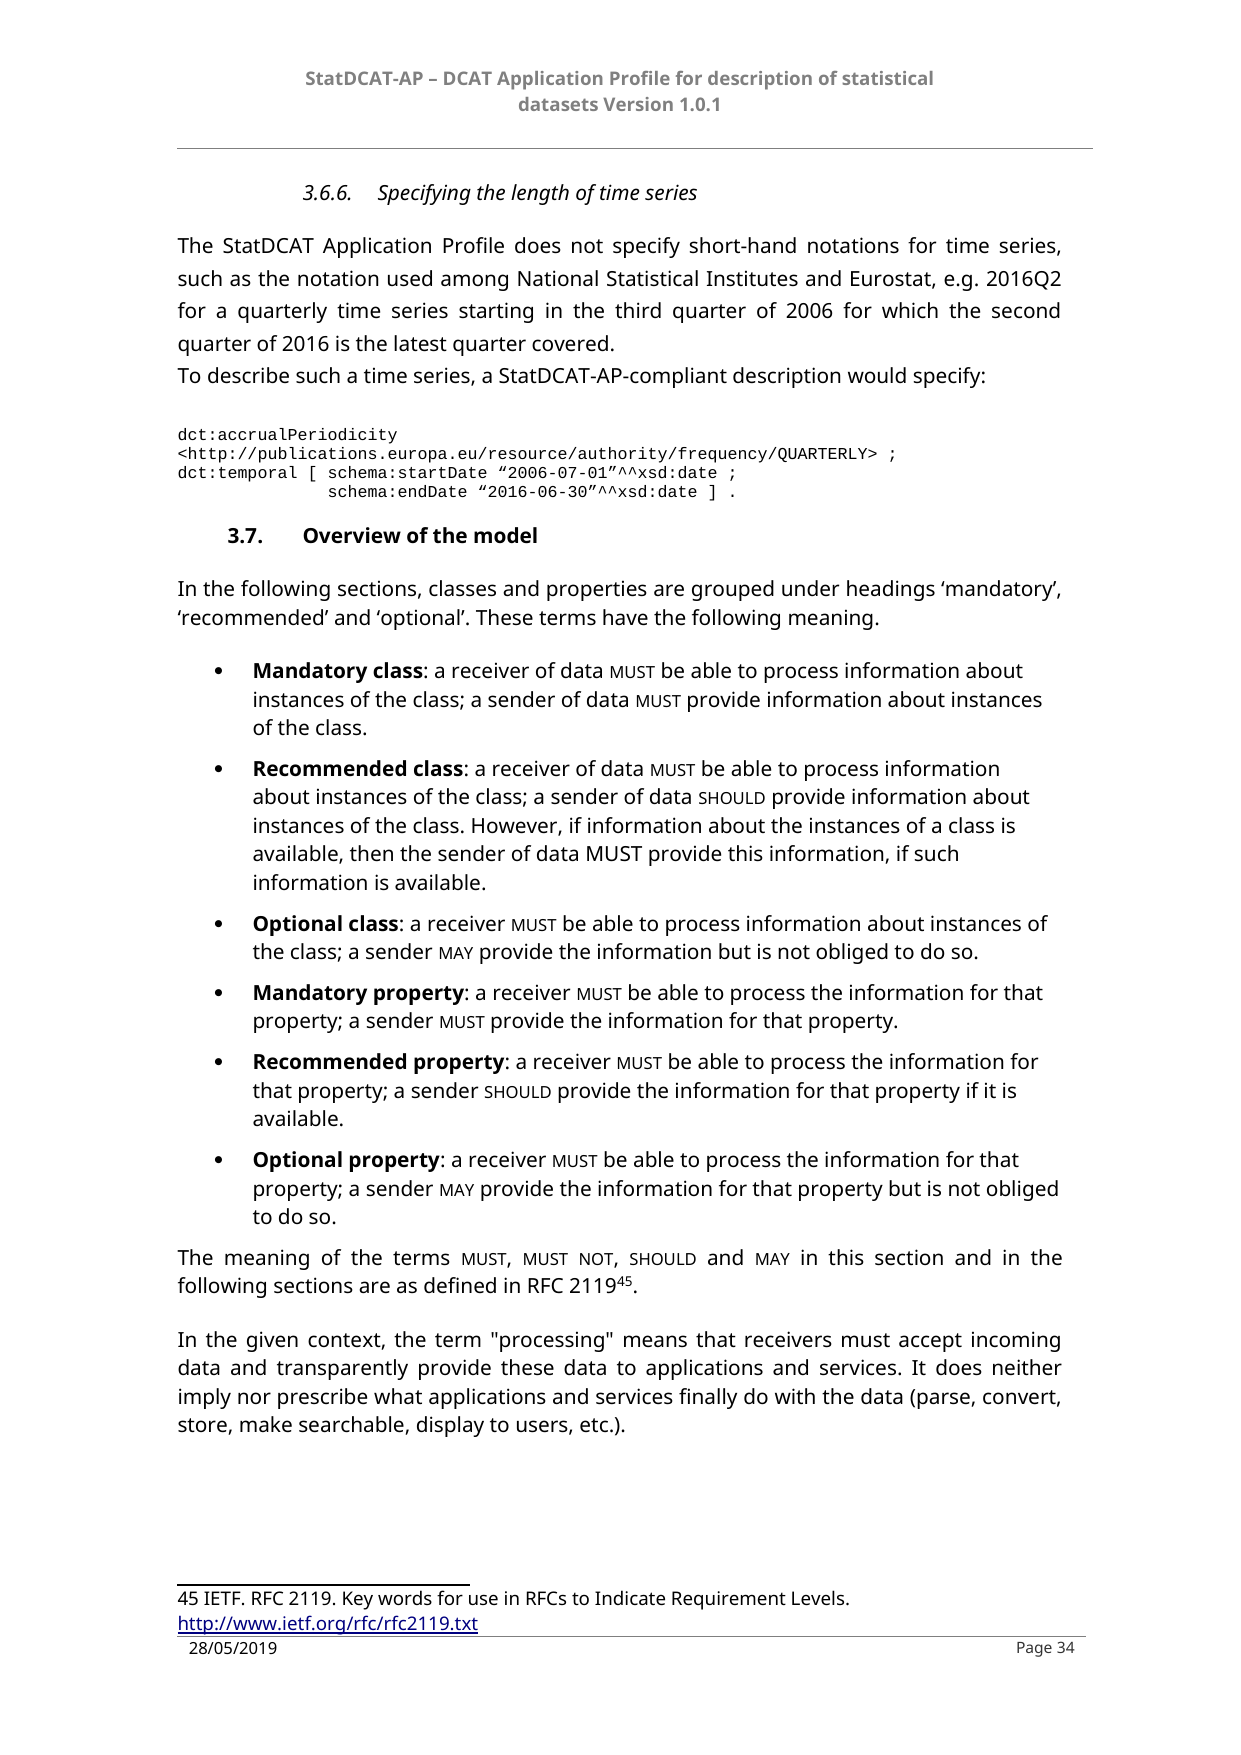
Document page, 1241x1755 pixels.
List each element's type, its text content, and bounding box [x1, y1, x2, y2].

list Recommended property: a receiver must be able to process the information for that property; a sender should provide the information for that property if it is available. [215, 1047, 1063, 1133]
list Optional class: a receiver must be able to process information about instances of the class; a sender may provide the information but is not obliged to do so. [215, 909, 1063, 966]
text The StatDCAT Application Profile does not specify short-hand notations for time series, such as the notation used among National Statistical Institutes and Eurostat, e.g. 2016Q2 for a quarterly time series starting in the third quarter of 2006 for which the second quarter of 2016 is the latest quarter covered. [177, 231, 1063, 357]
text To describe such a time series, a StatDCAT-AP-compliant description would specify: [177, 361, 1063, 390]
text dct:temporal [ schema:startDate “2006-07-01”^^xsd:date ; [177, 464, 1063, 483]
text In the given context, the term "processing" means that receivers must accept incoming data and transparently provide these data to applications and services. It does neither imply nor prescribe what applications and services finally do with the data (parse, convert, store, make searchable, display to users, etc.). [177, 1325, 1063, 1439]
subtitle Overview of the model [227, 521, 1063, 549]
text The meaning of the terms must, must not, should and may in this section and in the following sections are as defined in RFC 2119. [177, 1243, 1063, 1300]
list Optional property: a receiver must be able to process the information for that property; a sender may provide the information for that property but is not obliged to do so. [215, 1145, 1063, 1231]
text schema:endDate “2016-06-30”^^xsd:date ] . [177, 483, 1063, 502]
list Recommended class: a receiver of data must be able to process information about instances of the class; a sender of data should provide information about instances of the class. However, if information about the instances of a class is available, then the sender of data MUST provide this information, if such information is available. [215, 754, 1063, 896]
list Mandatory property: a receiver must be able to process the information for that property; a sender must provide the information for that property. [215, 978, 1063, 1035]
text In the following sections, classes and properties are grouped under headings ‘mandatory’, ‘recommended’ and ‘optional’. These terms have the following meaning. [177, 574, 1063, 631]
text dct:accrualPeriodicity <http://publications.europa.eu/resource/authority/frequency/QUARTERLY> ; [177, 427, 1063, 464]
list Mandatory class: a receiver of data must be able to process information about instances of the class; a sender of data must provide information about instances of the class. [215, 656, 1063, 742]
text IETF. RFC 2119. Key words for use in RFCs to Indicate Requirement Levels. http://www.ietf.org/rfc/rfc2119.txt [177, 1585, 1063, 1636]
subtitle Specifying the length of time series [302, 178, 1063, 206]
